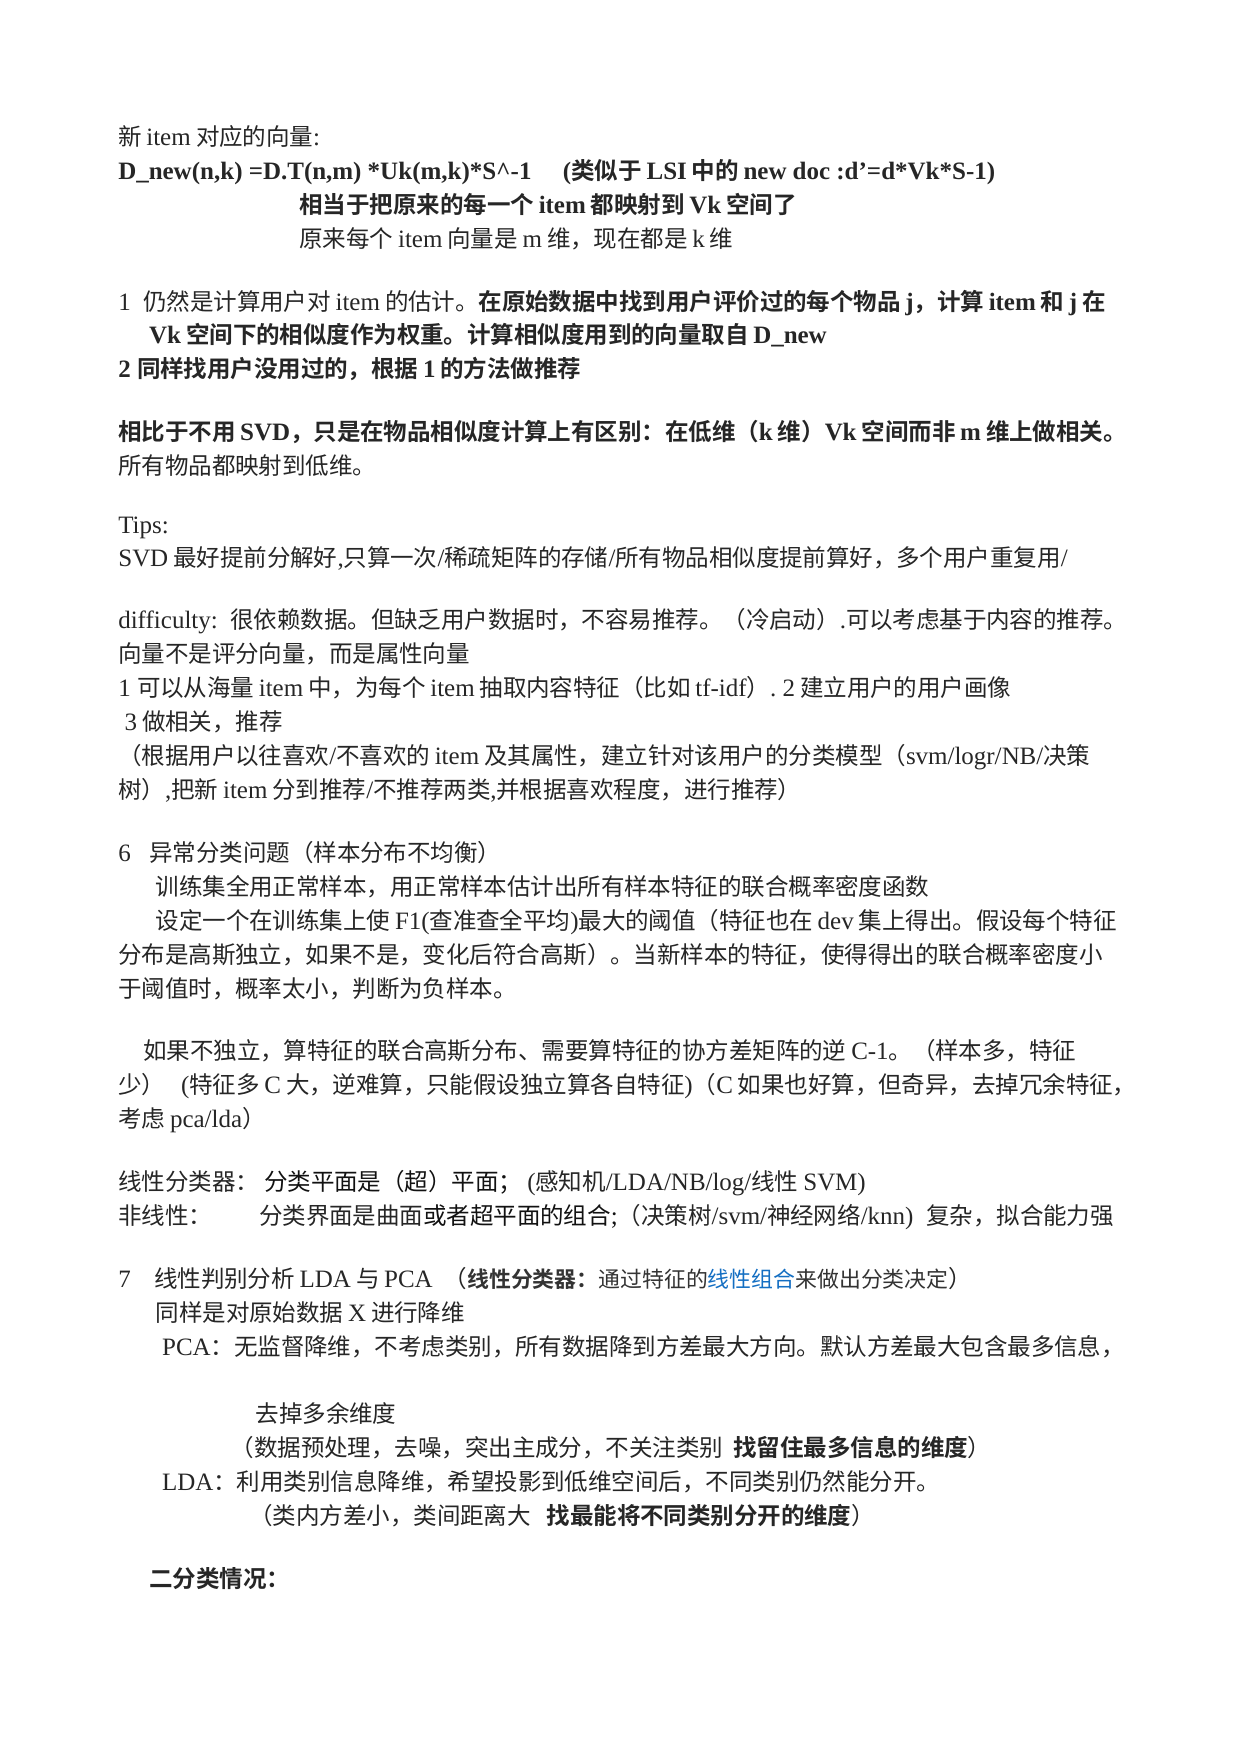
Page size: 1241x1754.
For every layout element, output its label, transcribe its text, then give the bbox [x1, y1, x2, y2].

text 设定一个在训练集上使F1(查准查全平均)最大的阈值（特征也在dev集上得出。假设每个特征分布是高斯独立，如果不是，变化后符合高斯）。当新样本的特征，使得得出的联合概率密度小于阈值时，概率太小，判断为负样本。 [118, 902, 1122, 1004]
text 3做相关，推荐 [118, 703, 1122, 737]
text （类内方差小，类间距离大 找最能将不同类别分开的维度） [118, 1497, 1122, 1531]
text 2 同样找用户没用过的，根据1的方法做推荐 [118, 351, 1122, 384]
text 所有物品都映射到低维。 [118, 447, 1122, 481]
text 1 仍然是计算用户对item的估计。在原始数据中找到用户评价过的每个物品j，计算item和j在 [118, 283, 1122, 317]
text 去掉多余维度 [118, 1396, 1122, 1429]
text Vk空间下的相似度作为权重。计算相似度用到的向量取自D_new [118, 317, 1122, 351]
text Tips: [118, 510, 1122, 539]
text 6 异常分类问题（样本分布不均衡） [118, 834, 1122, 868]
text D_new(n,k) =D.T(n,m) *Uk(m,k)*S^-1 (类似于LSI中的new doc :d’=d*Vk*S-1) [118, 152, 1122, 186]
text 训练集全用正常样本，用正常样本估计出所有样本特征的联合概率密度函数 [118, 868, 1122, 902]
text difficulty: 很依赖数据。但缺乏用户数据时，不容易推荐。（冷启动）.可以考虑基于内容的推荐。 [118, 601, 1122, 635]
text 相比于不用SVD，只是在物品相似度计算上有区别：在低维（k维）Vk空间而非m维上做相关。 [118, 413, 1122, 447]
text 二分类情况： [118, 1560, 1122, 1594]
text 线性分类器： 分类平面是（超）平面； (感知机/LDA/NB/log/线性SVM) [118, 1163, 1122, 1197]
text （根据用户以往喜欢/不喜欢的item及其属性，建立针对该用户的分类模型（svm/logr/NB/决策树）,把新item分到推荐/不推荐两类,并根据喜欢程度，进行推荐） [118, 737, 1122, 805]
text 7 线性判别分析LDA与PCA （线性分类器：通过特征的线性组合来做出分类决定） [118, 1260, 1122, 1294]
text 相当于把原来的每一个item都映射到Vk空间了 [118, 186, 1122, 220]
text 如果不独立，算特征的联合高斯分布、需要算特征的协方差矩阵的逆C-1。（样本多，特征少） (特征多C大，逆难算，只能假设独立算各自特征)（C如果也好算，但奇异，去掉冗余特征，考虑pca/lda） [118, 1032, 1122, 1134]
text 1 可以从海量item中，为每个item抽取内容特征（比如tf-idf）. 2建立用户的用户画像 [118, 669, 1122, 703]
text 向量不是评分向量，而是属性向量 [118, 635, 1122, 669]
text 新item对应的向量: [118, 118, 1122, 152]
text 原来每个item向量是m维，现在都是k维 [118, 220, 1122, 254]
text 非线性： 分类界面是曲面或者超平面的组合;（决策树/svm/神经网络/knn) 复杂，拟合能力强 [118, 1197, 1122, 1231]
text PCA：无监督降维，不考虑类别，所有数据降到方差最大方向。默认方差最大包含最多信息， [118, 1328, 1122, 1396]
text LDA：利用类别信息降维，希望投影到低维空间后，不同类别仍然能分开。 [118, 1463, 1122, 1497]
text SVD最好提前分解好,只算一次/稀疏矩阵的存储/所有物品相似度提前算好，多个用户重复用/ [118, 539, 1122, 573]
text 同样是对原始数据X进行降维 [118, 1294, 1122, 1328]
text （数据预处理，去噪，突出主成分，不关注类别 找留住最多信息的维度） [118, 1429, 1122, 1463]
